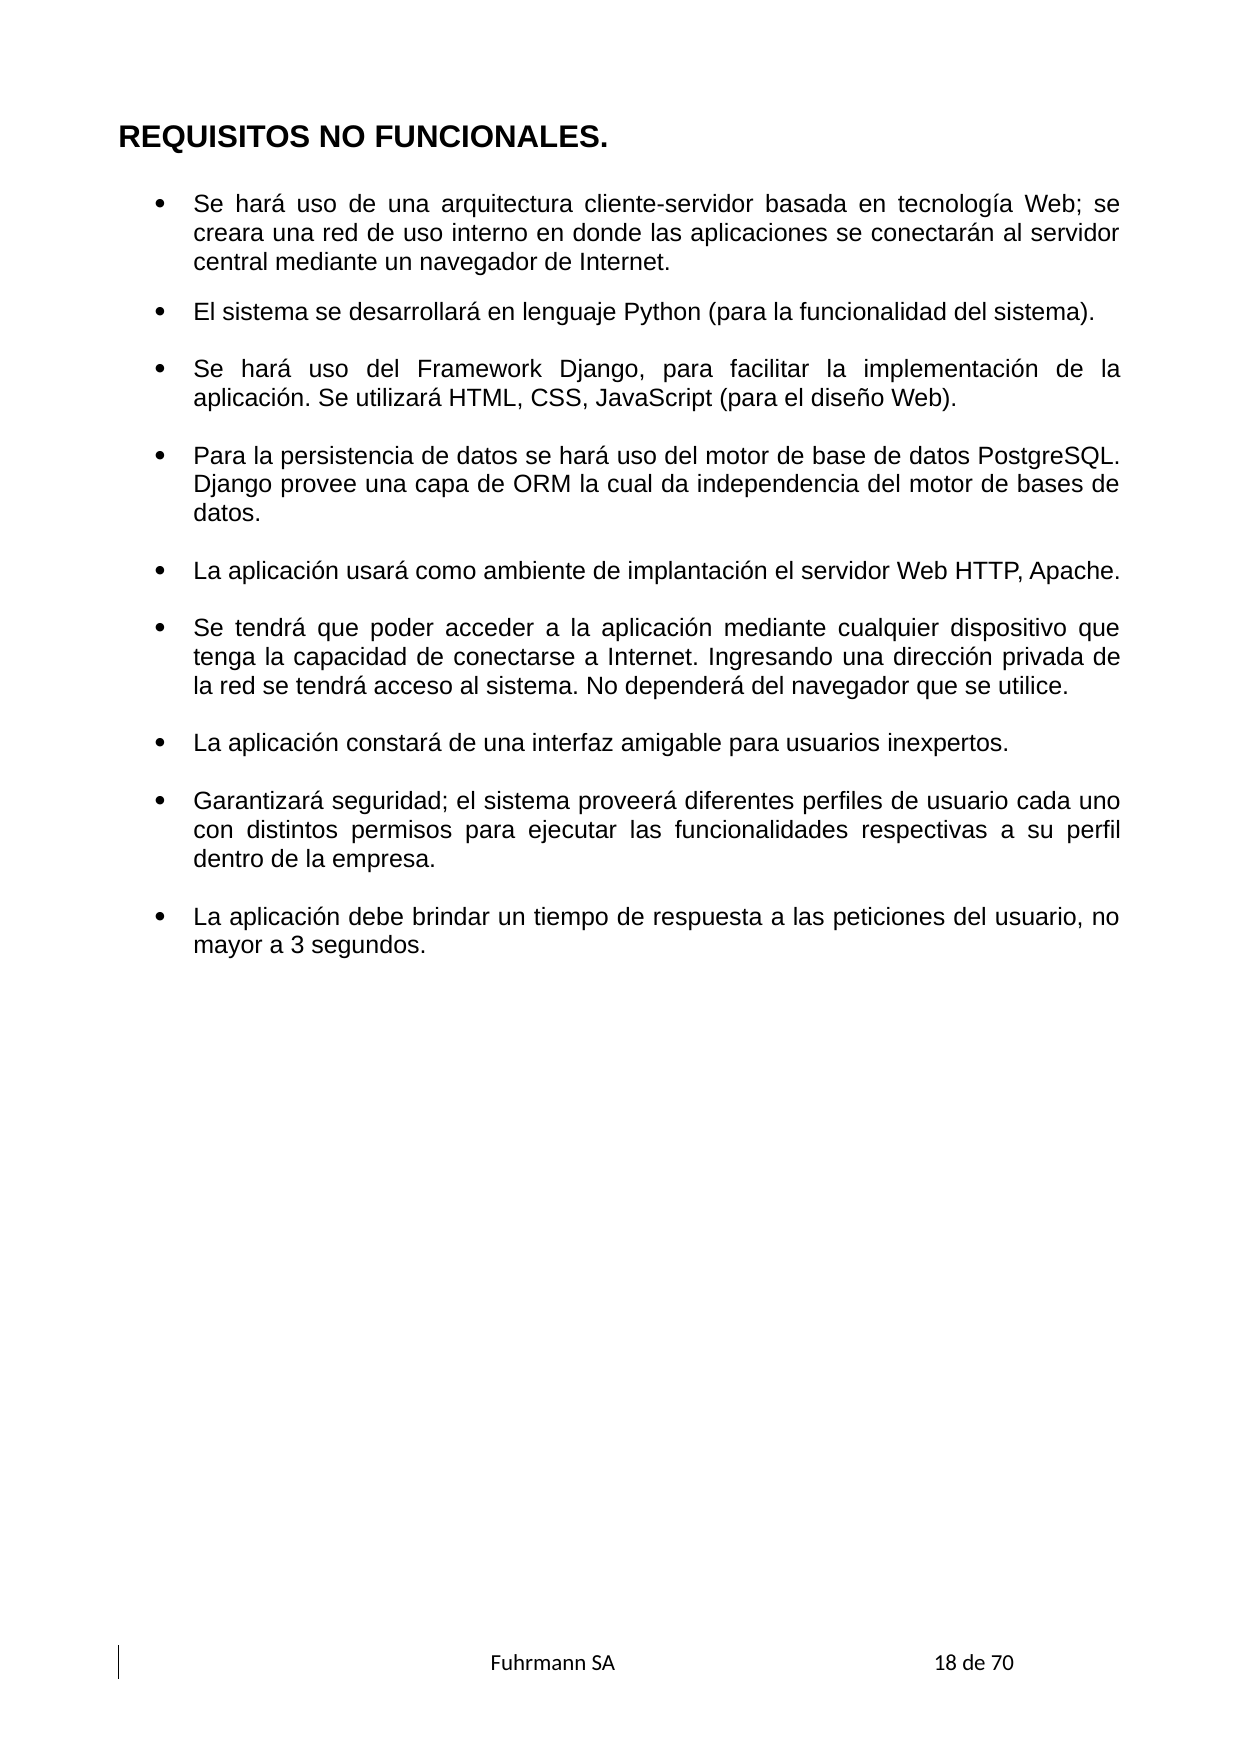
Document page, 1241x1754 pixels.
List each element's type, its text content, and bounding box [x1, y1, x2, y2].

list Se hará uso de una arquitectura cliente-servidor basada en tecnología Web; se creara una red de uso interno en donde las aplicaciones se conectarán al servidor central mediante un navegador de Internet. [156, 189, 1122, 276]
list Garantizará seguridad; el sistema proveerá diferentes perfiles de usuario cada uno con distintos permisos para ejecutar las funcionalidades respectivas a su perfil dentro de la empresa. [156, 786, 1122, 872]
list La aplicación usará como ambiente de implantación el servidor Web HTTP, Apache. [156, 556, 1122, 584]
list Para la persistencia de datos se hará uso del motor de base de datos PostgreSQL. Django provee una capa de ORM la cual da independencia del motor de bases de datos. [156, 441, 1122, 527]
subtitle REQUISITOS NO FUNCIONALES. [118, 118, 1122, 154]
list Se tendrá que poder acceder a la aplicación mediante cualquier dispositivo que tenga la capacidad de conectarse a Internet. Ingresando una dirección privada de la red se tendrá acceso al sistema. No dependerá del navegador que se utilice. [156, 613, 1122, 700]
list La aplicación constará de una interfaz amigable para usuarios inexpertos. [156, 728, 1122, 757]
list El sistema se desarrollará en lenguaje Python (para la funcionalidad del sistema). [156, 297, 1122, 326]
list La aplicación debe brindar un tiempo de respuesta a las peticiones del usuario, no mayor a 3 segundos. [156, 902, 1122, 959]
list Se hará uso del Framework Django, para facilitar la implementación de la aplicación. Se utilizará HTML, CSS, JavaScript (para el diseño Web). [156, 354, 1122, 412]
